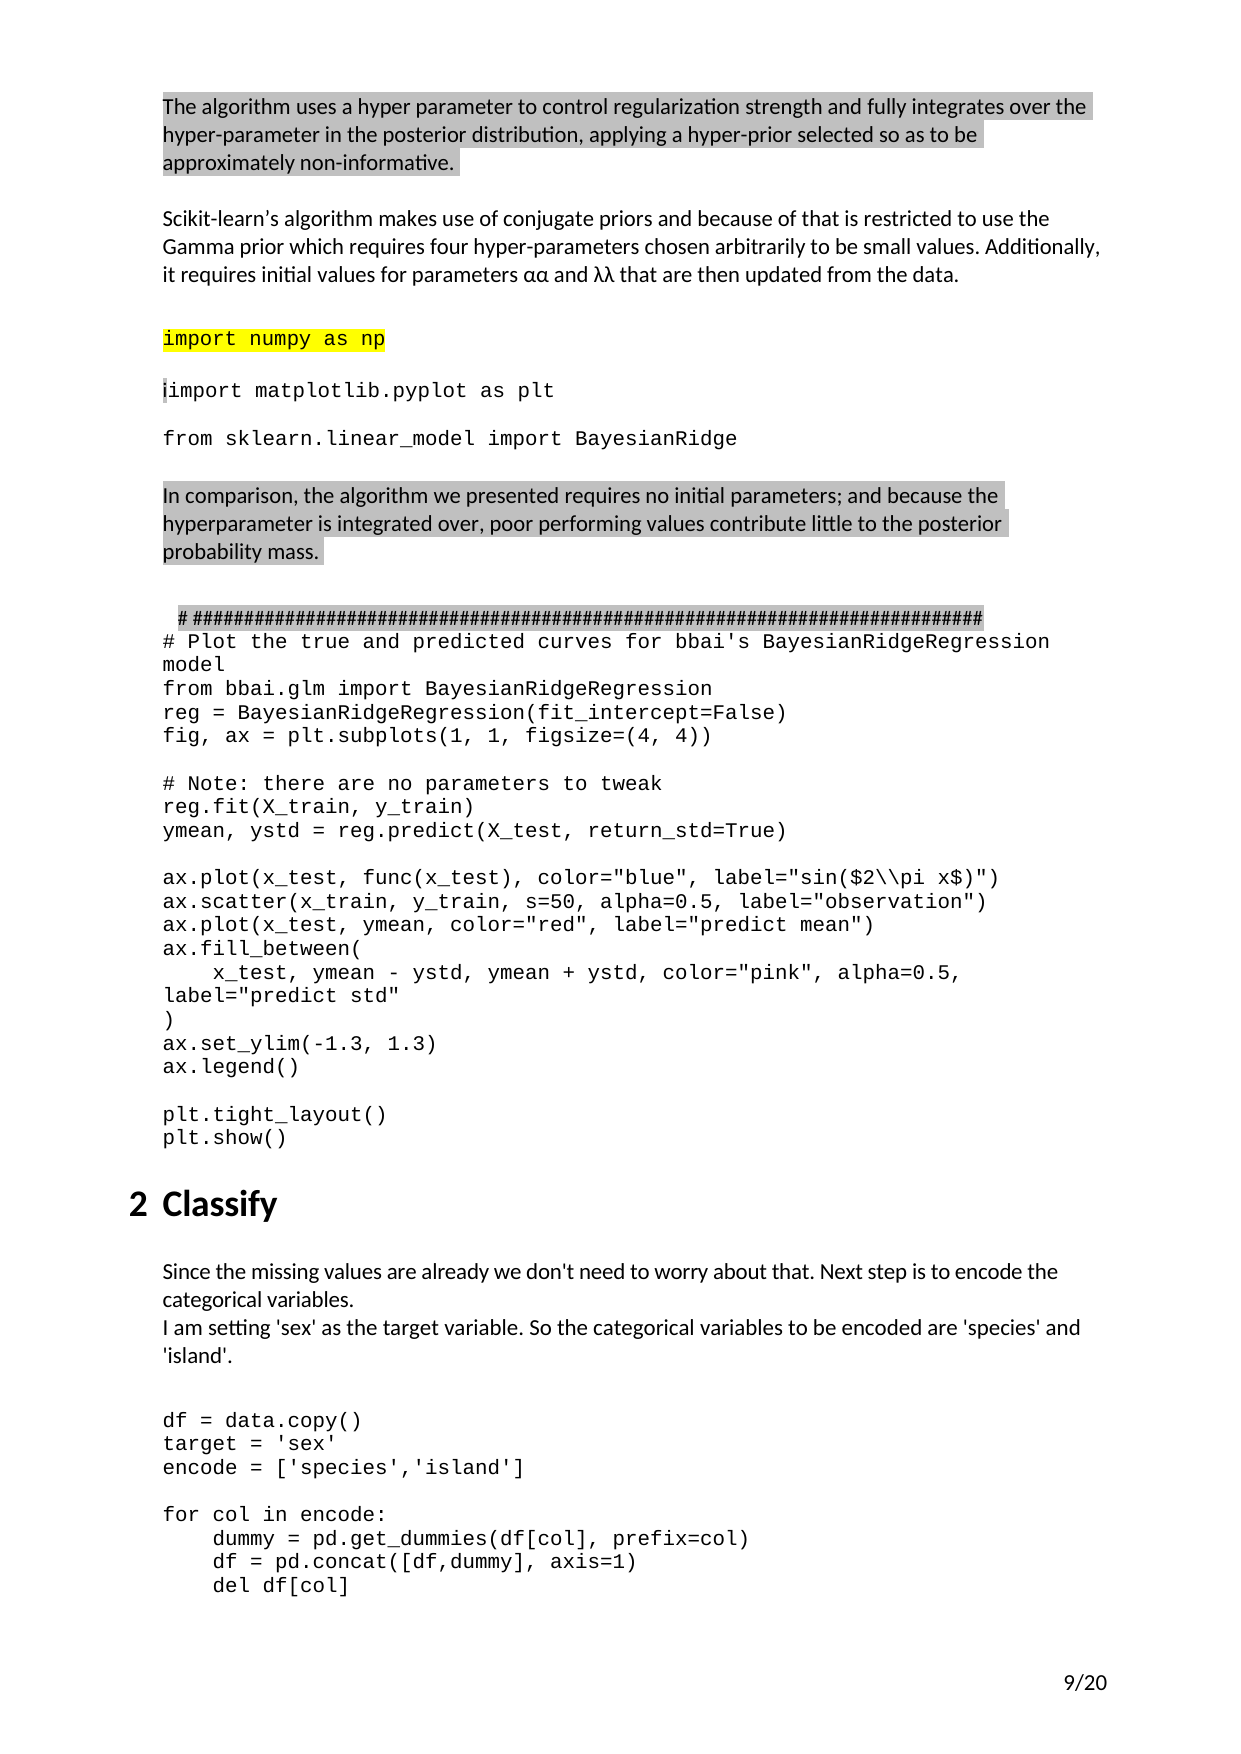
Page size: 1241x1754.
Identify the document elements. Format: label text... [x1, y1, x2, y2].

text df = data.copy() [162, 1410, 1107, 1433]
text # ############################################################################# [177, 605, 1107, 631]
text dummy = pd.get_dummies(df[col], prefix=col) [162, 1528, 1107, 1552]
text for col in encode: [162, 1504, 1107, 1528]
text ymean, ystd = reg.predict(X_test, return_std=True) [162, 820, 1107, 843]
text plt.tight_layout() [162, 1104, 1107, 1127]
text ) [162, 1009, 1107, 1033]
text ax.scatter(x_train, y_train, s=50, alpha=0.5, label="observation") [162, 891, 1107, 914]
text Scikit-learn’s algorithm makes use of conjugate priors and because of that is restricted to use the Gamma prior which requires four hyper-parameters chosen arbitrarily to be small values. Additionally, it requires initial values for parameters αα and λλ that are then updated from the data. [162, 204, 1107, 288]
text from sklearn.linear_model import BayesianRidge [162, 428, 1107, 451]
text ax.set_ylim(-1.3, 1.3) [162, 1033, 1107, 1056]
text target = 'sex' [162, 1433, 1107, 1457]
text encode = ['species','island'] [162, 1457, 1107, 1481]
text df = pd.concat([df,dummy], axis=1) [162, 1552, 1107, 1575]
text import numpy as np [162, 328, 1107, 352]
text iimport matplotlib.pyplot as plt [162, 377, 1107, 404]
text # Plot the true and predicted curves for bbai's BayesianRidgeRegression model [162, 631, 1107, 678]
text ax.plot(x_test, ymean, color="red", label="predict mean") [162, 914, 1107, 938]
text ax.legend() [162, 1056, 1107, 1080]
text reg = BayesianRidgeRegression(fit_intercept=False) [162, 702, 1107, 725]
text The algorithm uses a hyper parameter to control regularization strength and fully integrates over the hyper-parameter in the posterior distribution, applying a hyper-prior selected so as to be approximately non-informative. [162, 92, 1107, 176]
text x_test, ymean - ystd, ymean + ystd, color="pink", alpha=0.5, label="predict std" [162, 962, 1107, 1009]
text plt.show() [162, 1127, 1107, 1151]
text from bbai.glm import BayesianRidgeRegression [162, 678, 1107, 702]
list Classify [128, 1180, 1107, 1226]
text In comparison, the algorithm we presented requires no initial parameters; and because the hyperparameter is integrated over, poor performing values contribute little to the posterior probability mass. [162, 481, 1107, 565]
text ax.plot(x_test, func(x_test), color="blue", label="sin($2\\pi x$)") [162, 867, 1107, 891]
text ax.fill_between( [162, 938, 1107, 962]
text fig, ax = plt.subplots(1, 1, figsize=(4, 4)) [162, 725, 1107, 749]
text I am setting 'sex' as the target variable. So the categorical variables to be encoded are 'species' and 'island'. [162, 1313, 1107, 1369]
text del df[col] [162, 1575, 1107, 1599]
text Since the missing values are already we don't need to worry about that. Next step is to encode the categorical variables. [162, 1257, 1107, 1313]
text # Note: there are no parameters to tweak [162, 773, 1107, 796]
text reg.fit(X_train, y_train) [162, 796, 1107, 820]
